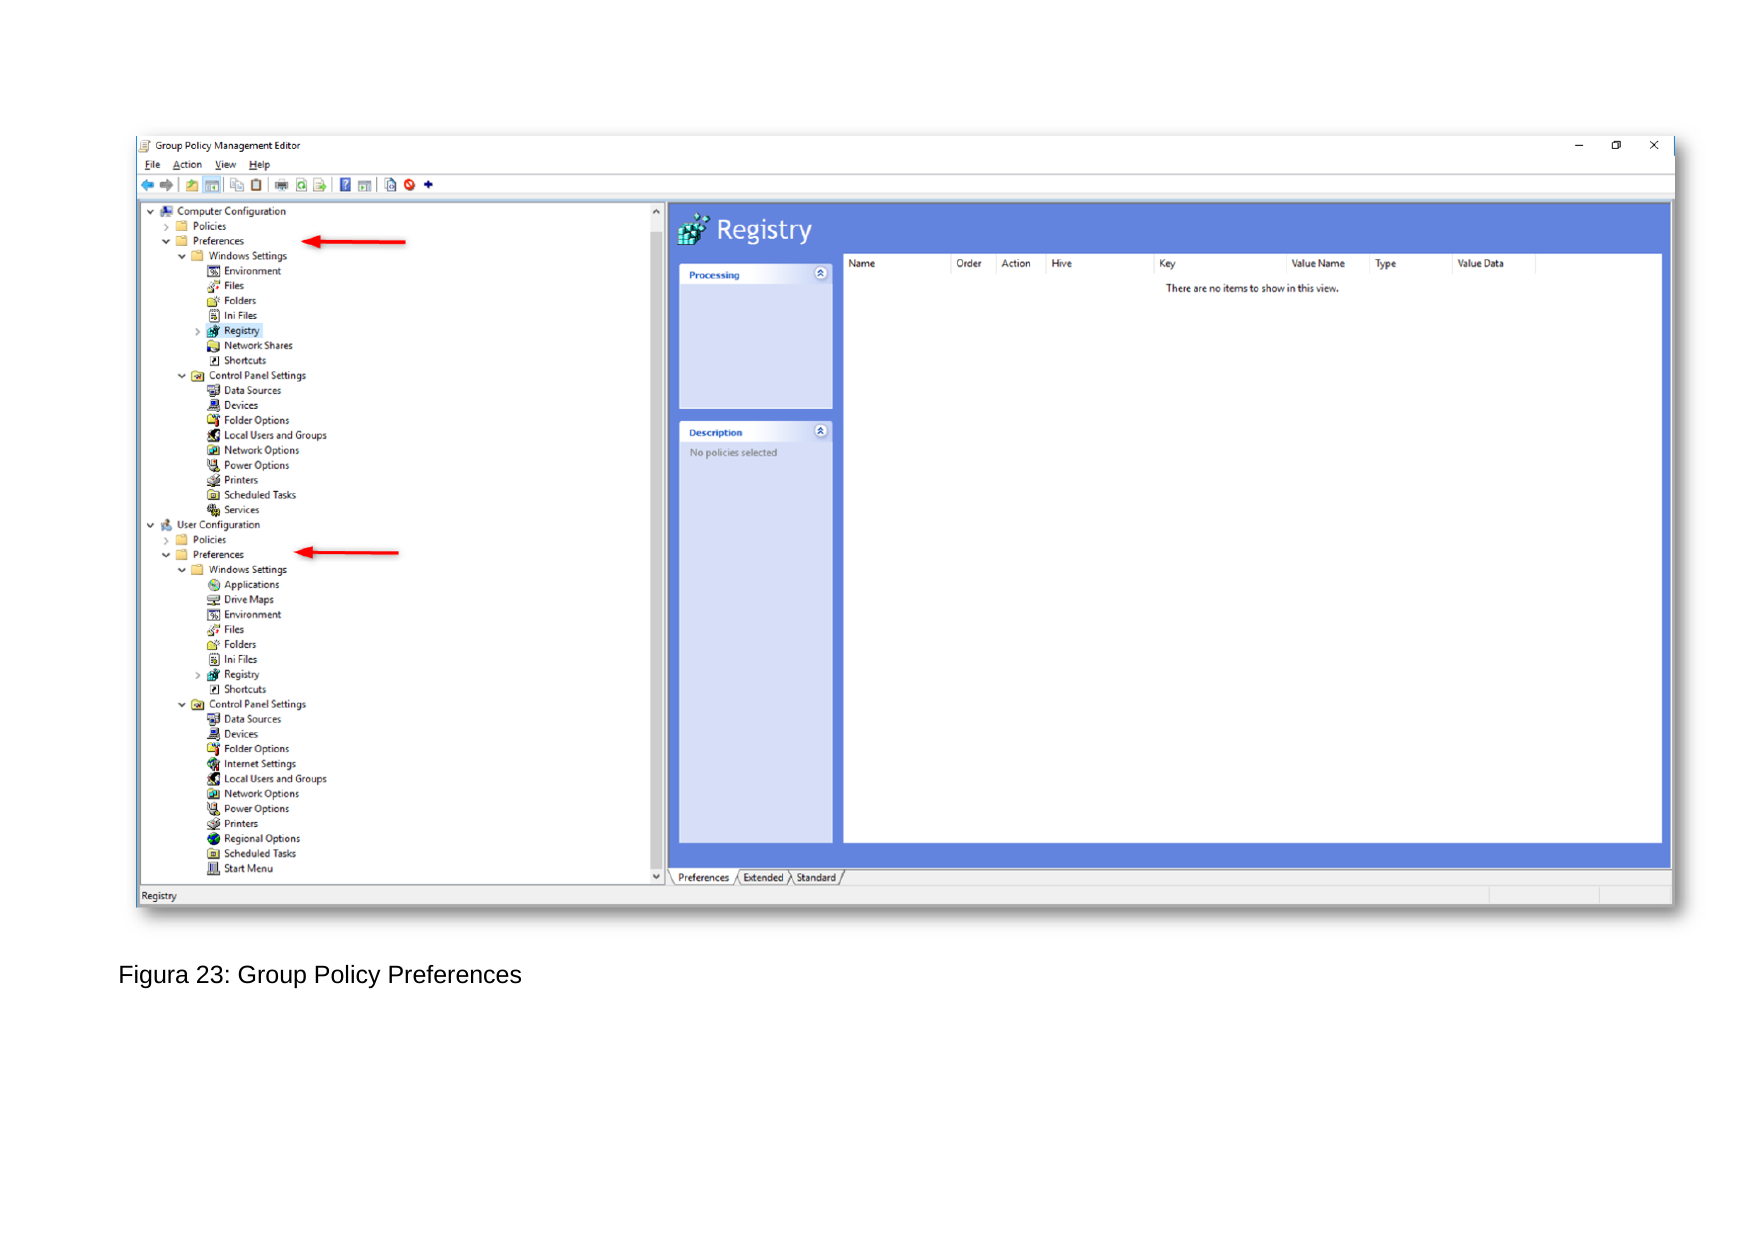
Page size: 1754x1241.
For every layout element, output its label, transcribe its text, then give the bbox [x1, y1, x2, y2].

text Figura 23: Group Policy Preferences [118, 960, 1636, 989]
picture [118, 118, 1709, 942]
